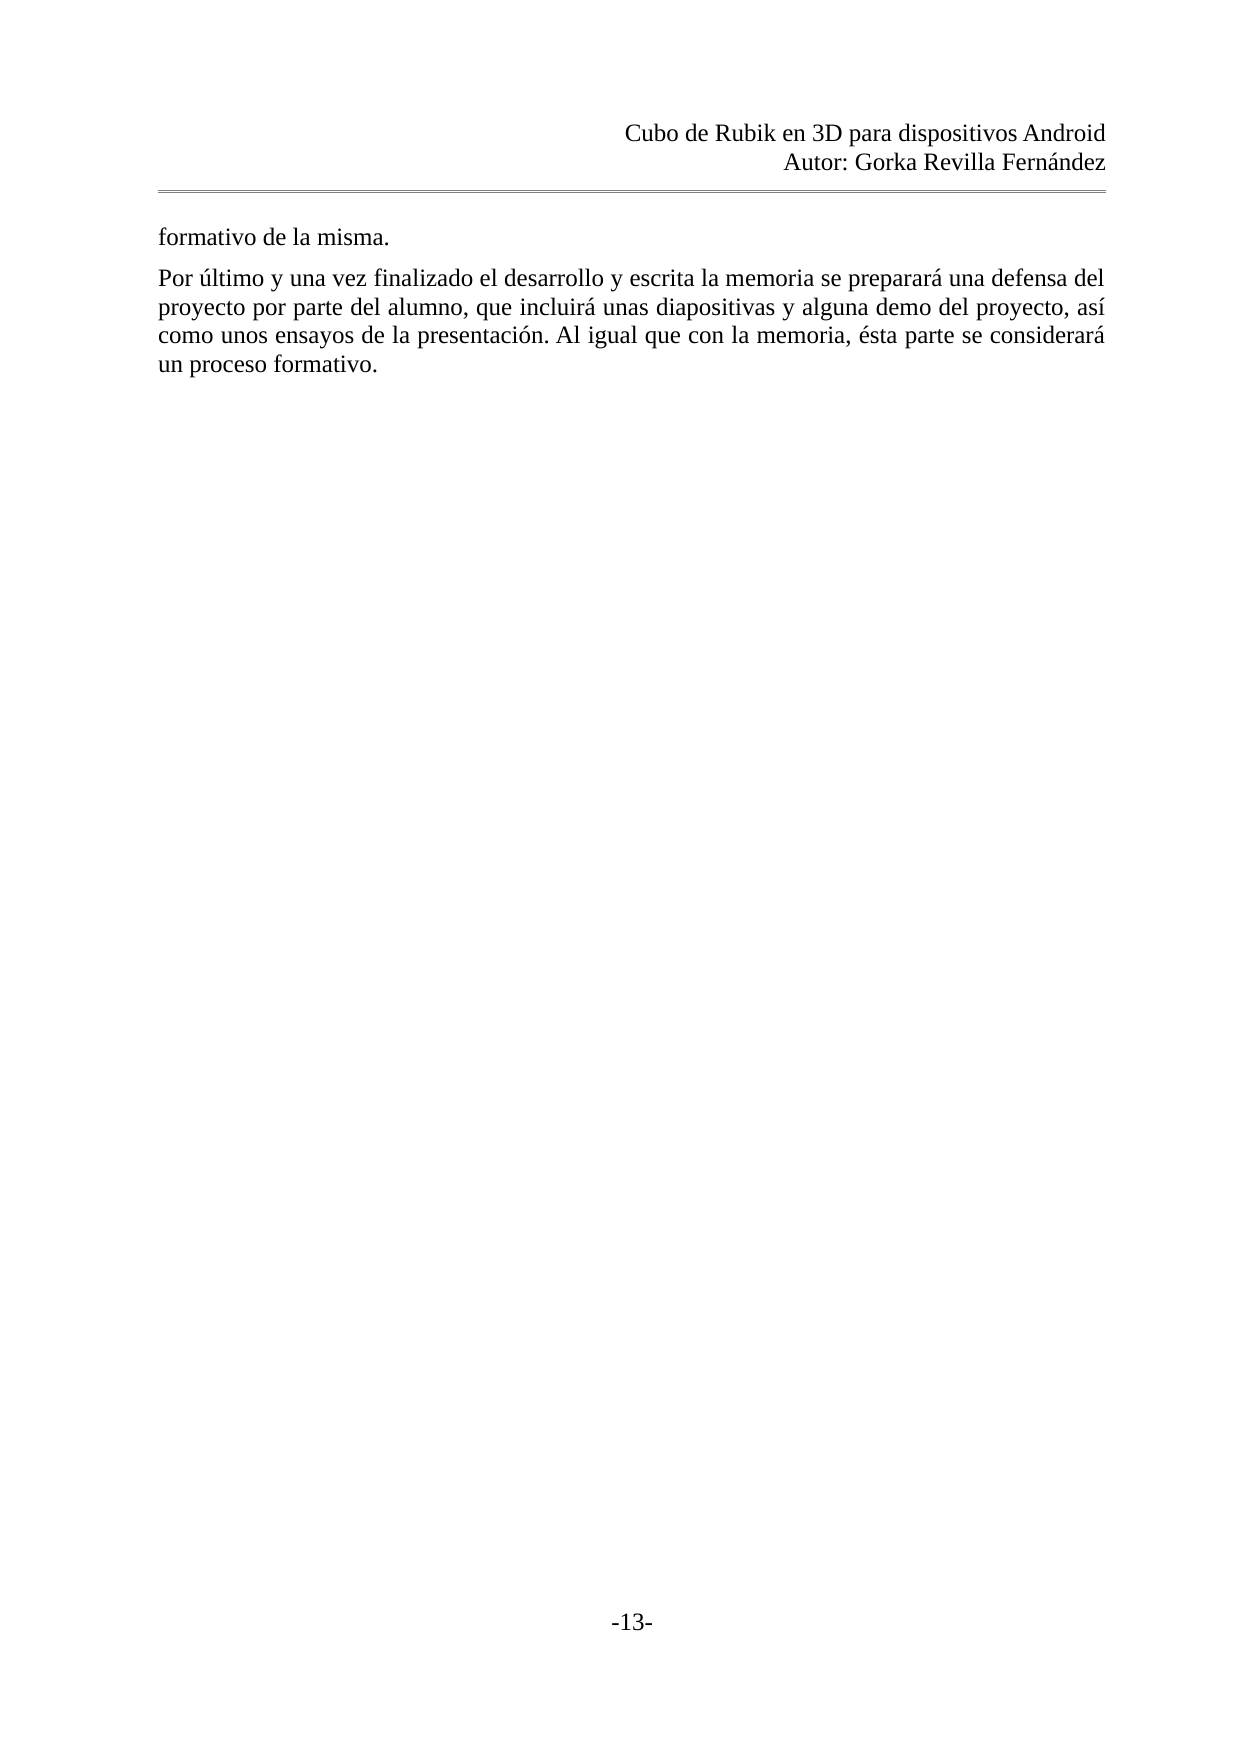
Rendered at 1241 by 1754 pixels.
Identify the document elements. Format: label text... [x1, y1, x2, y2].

text formativo de la misma. [158, 222, 1106, 251]
text Por último y una vez finalizado el desarrollo y escrita la memoria se preparará una defensa del proyecto por parte del alumno, que incluirá unas diapositivas y alguna demo del proyecto, así como unos ensayos de la presentación. Al igual que con la memoria, ésta parte se considerará un proceso formativo. [158, 263, 1106, 378]
